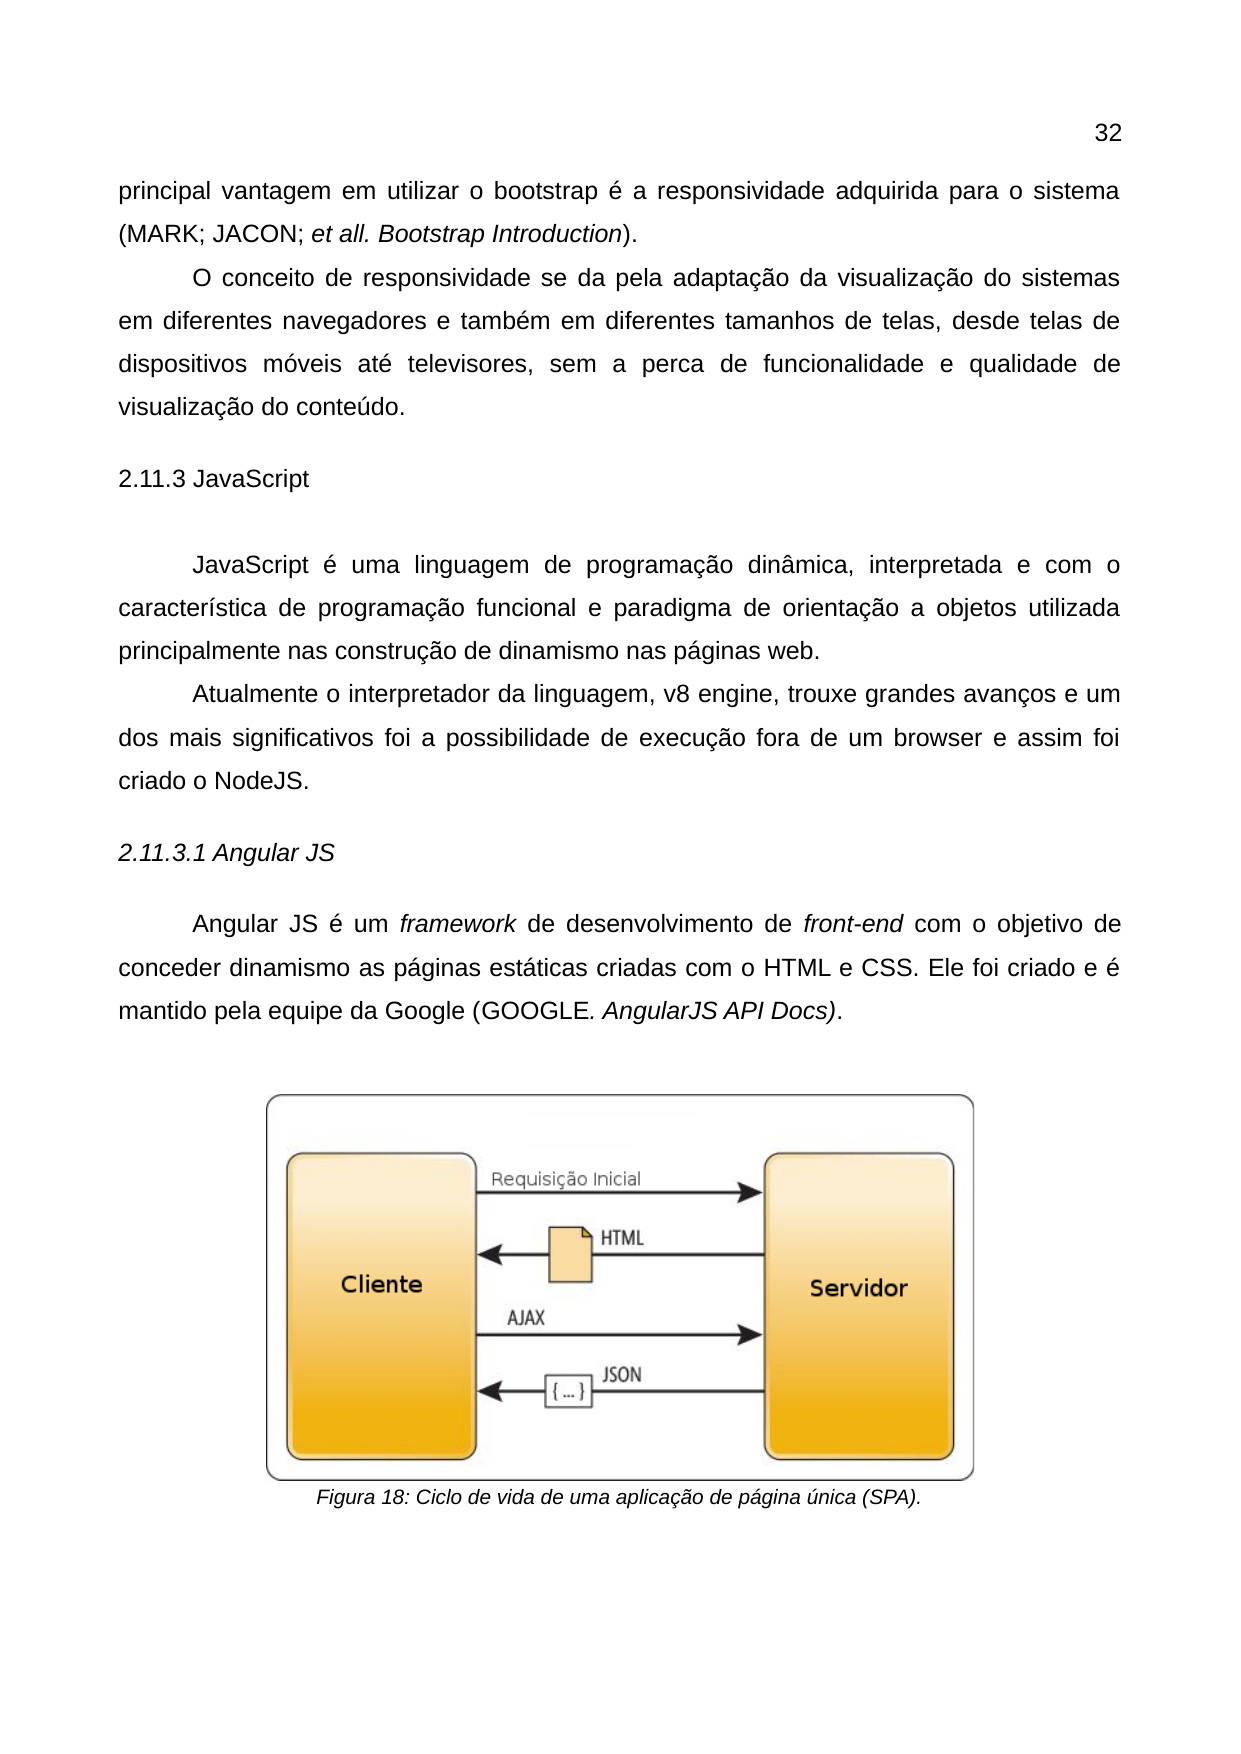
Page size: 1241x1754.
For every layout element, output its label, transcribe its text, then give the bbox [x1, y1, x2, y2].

text Figura 18: Ciclo de vida de uma aplicação de página única (SPA). [266, 1481, 974, 1509]
text JavaScript é uma linguagem de programação dinâmica, interpretada e com o característica de programação funcional e paradigma de orientação a objetos utilizada principalmente nas construção de dinamismo nas páginas web. [118, 550, 1122, 665]
text Atualmente o interpretador da linguagem, v8 engine, trouxe grandes avanços e um dos mais significativos foi a possibilidade de execução fora de um browser e assim foi criado o NodeJS. [118, 679, 1122, 794]
picture [266, 1094, 975, 1481]
text principal vantagem em utilizar o bootstrap é a responsividade adquirida para o sistema (MARK; JACON; et all. Bootstrap Introduction). [118, 176, 1122, 248]
text Angular JS é um framework de desenvolvimento de front-end com o objetivo de conceder dinamismo as páginas estáticas criadas com o HTML e CSS. Ele foi criado e é mantido pela equipe da Google (GOOGLE. AngularJS API Docs). [118, 909, 1122, 1024]
subtitle 2.11.3.1 Angular JS [118, 838, 1122, 866]
text O conceito de responsividade se da pela adaptação da visualização do sistemas em diferentes navegadores e também em diferentes tamanhos de telas, desde telas de dispositivos móveis até televisores, sem a perca de funcionalidade e qualidade de visualização do conteúdo. [118, 263, 1122, 421]
subtitle 2.11.3 JavaScript [118, 464, 1122, 493]
